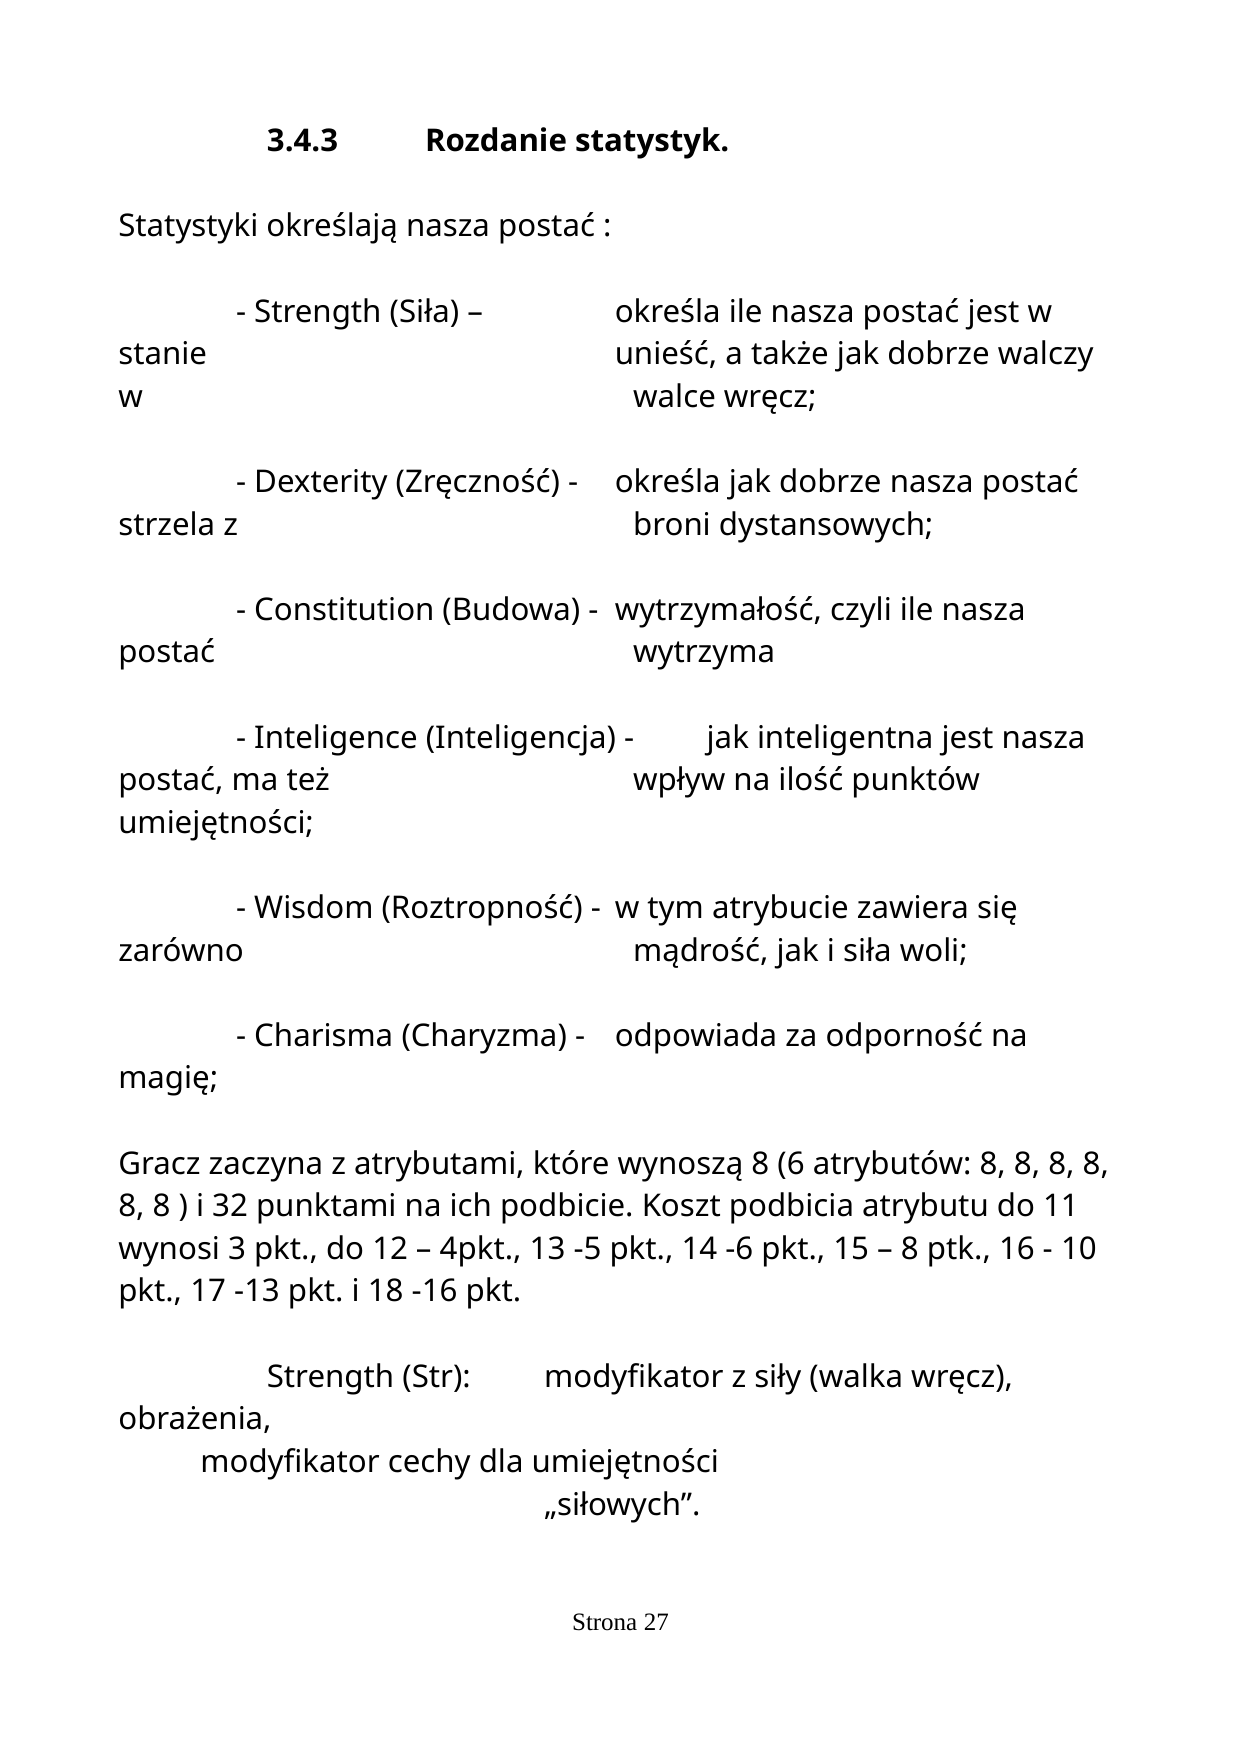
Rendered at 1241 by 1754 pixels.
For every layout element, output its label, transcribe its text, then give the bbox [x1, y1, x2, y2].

text - Inteligence (Inteligencja) - jak inteligentna jest nasza postać, ma też wpływ na ilość punktów umiejętności; [118, 714, 1122, 842]
text Gracz zaczyna z atrybutami, które wynoszą 8 (6 atrybutów: 8, 8, 8, 8, 8, 8 ) i 32 punktami na ich podbicie. Koszt podbicia atrybutu do 11 wynosi 3 pkt., do 12 – 4pkt., 13 -5 pkt., 14 -6 pkt., 15 – 8 ptk., 16 - 10 pkt., 17 -13 pkt. i 18 -16 pkt. [118, 1141, 1122, 1311]
text - Constitution (Budowa) - wytrzymałość, czyli ile nasza postać wytrzyma [118, 587, 1122, 672]
text - Charisma (Charyzma) - odpowiada za odporność na magię; [118, 1013, 1122, 1098]
text Strength (Str): modyfikator z siły (walka wręcz), obrażenia, modyfikator cechy dla umiejętności „siłowych”. [118, 1354, 1122, 1524]
text 3.4.3 Rozdanie statystyk. [118, 118, 1122, 161]
text - Strength (Siła) – określa ile nasza postać jest w stanie unieść, a także jak dobrze walczy w walce wręcz; [118, 288, 1122, 416]
text - Wisdom (Roztropność) - w tym atrybucie zawiera się zarówno mądrość, jak i siła woli; [118, 885, 1122, 970]
text - Dexterity (Zręczność) - określa jak dobrze nasza postać strzela z broni dystansowych; [118, 459, 1122, 544]
text Statystyki określają nasza postać : [118, 203, 1122, 246]
